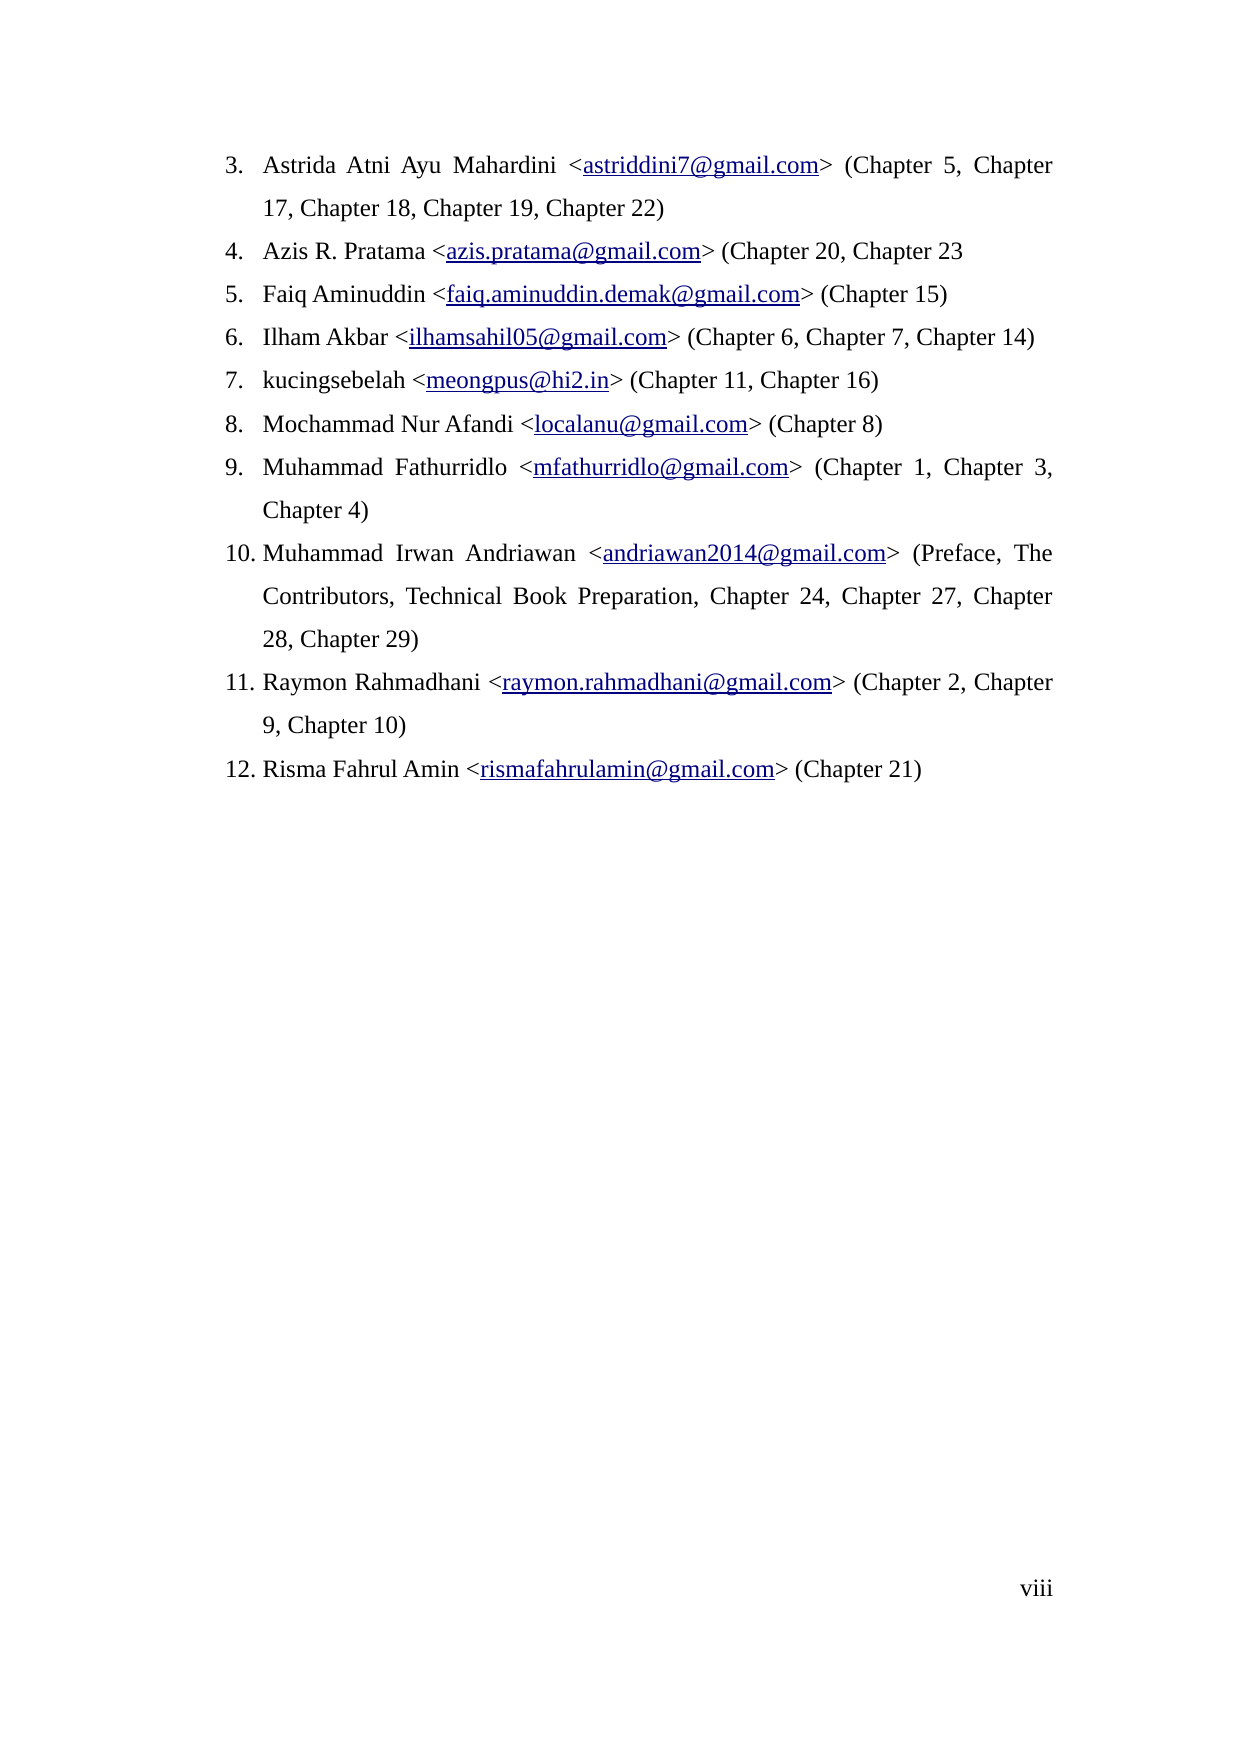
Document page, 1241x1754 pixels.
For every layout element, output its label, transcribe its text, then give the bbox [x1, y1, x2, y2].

list Astrida Atni Ayu Mahardini <astriddini7@gmail.com> (Chapter 5, Chapter 17, Chapter 18, Chapter 19, Chapter 22) [225, 150, 1053, 222]
list Mochammad Nur Afandi <localanu@gmail.com> (Chapter 8) [225, 409, 1053, 437]
list Muhammad Irwan Andriawan <andriawan2014@gmail.com> (Preface, The Contributors, Technical Book Preparation, Chapter 24, Chapter 27, Chapter 28, Chapter 29) [225, 538, 1053, 653]
list Ilham Akbar <ilhamsahil05@gmail.com> (Chapter 6, Chapter 7, Chapter 14) [225, 322, 1053, 351]
list Risma Fahrul Amin <rismafahrulamin@gmail.com> (Chapter 21) [225, 754, 1053, 782]
list Azis R. Pratama <azis.pratama@gmail.com> (Chapter 20, Chapter 23 [225, 236, 1053, 265]
list Faiq Aminuddin <faiq.aminuddin.demak@gmail.com> (Chapter 15) [225, 279, 1053, 308]
list kucingsebelah <meongpus@hi2.in> (Chapter 11, Chapter 16) [225, 366, 1053, 394]
list Raymon Rahmadhani <raymon.rahmadhani@gmail.com> (Chapter 2, Chapter 9, Chapter 10) [225, 667, 1053, 739]
list Muhammad Fathurridlo <mfathurridlo@gmail.com> (Chapter 1, Chapter 3, Chapter 4) [225, 452, 1053, 524]
